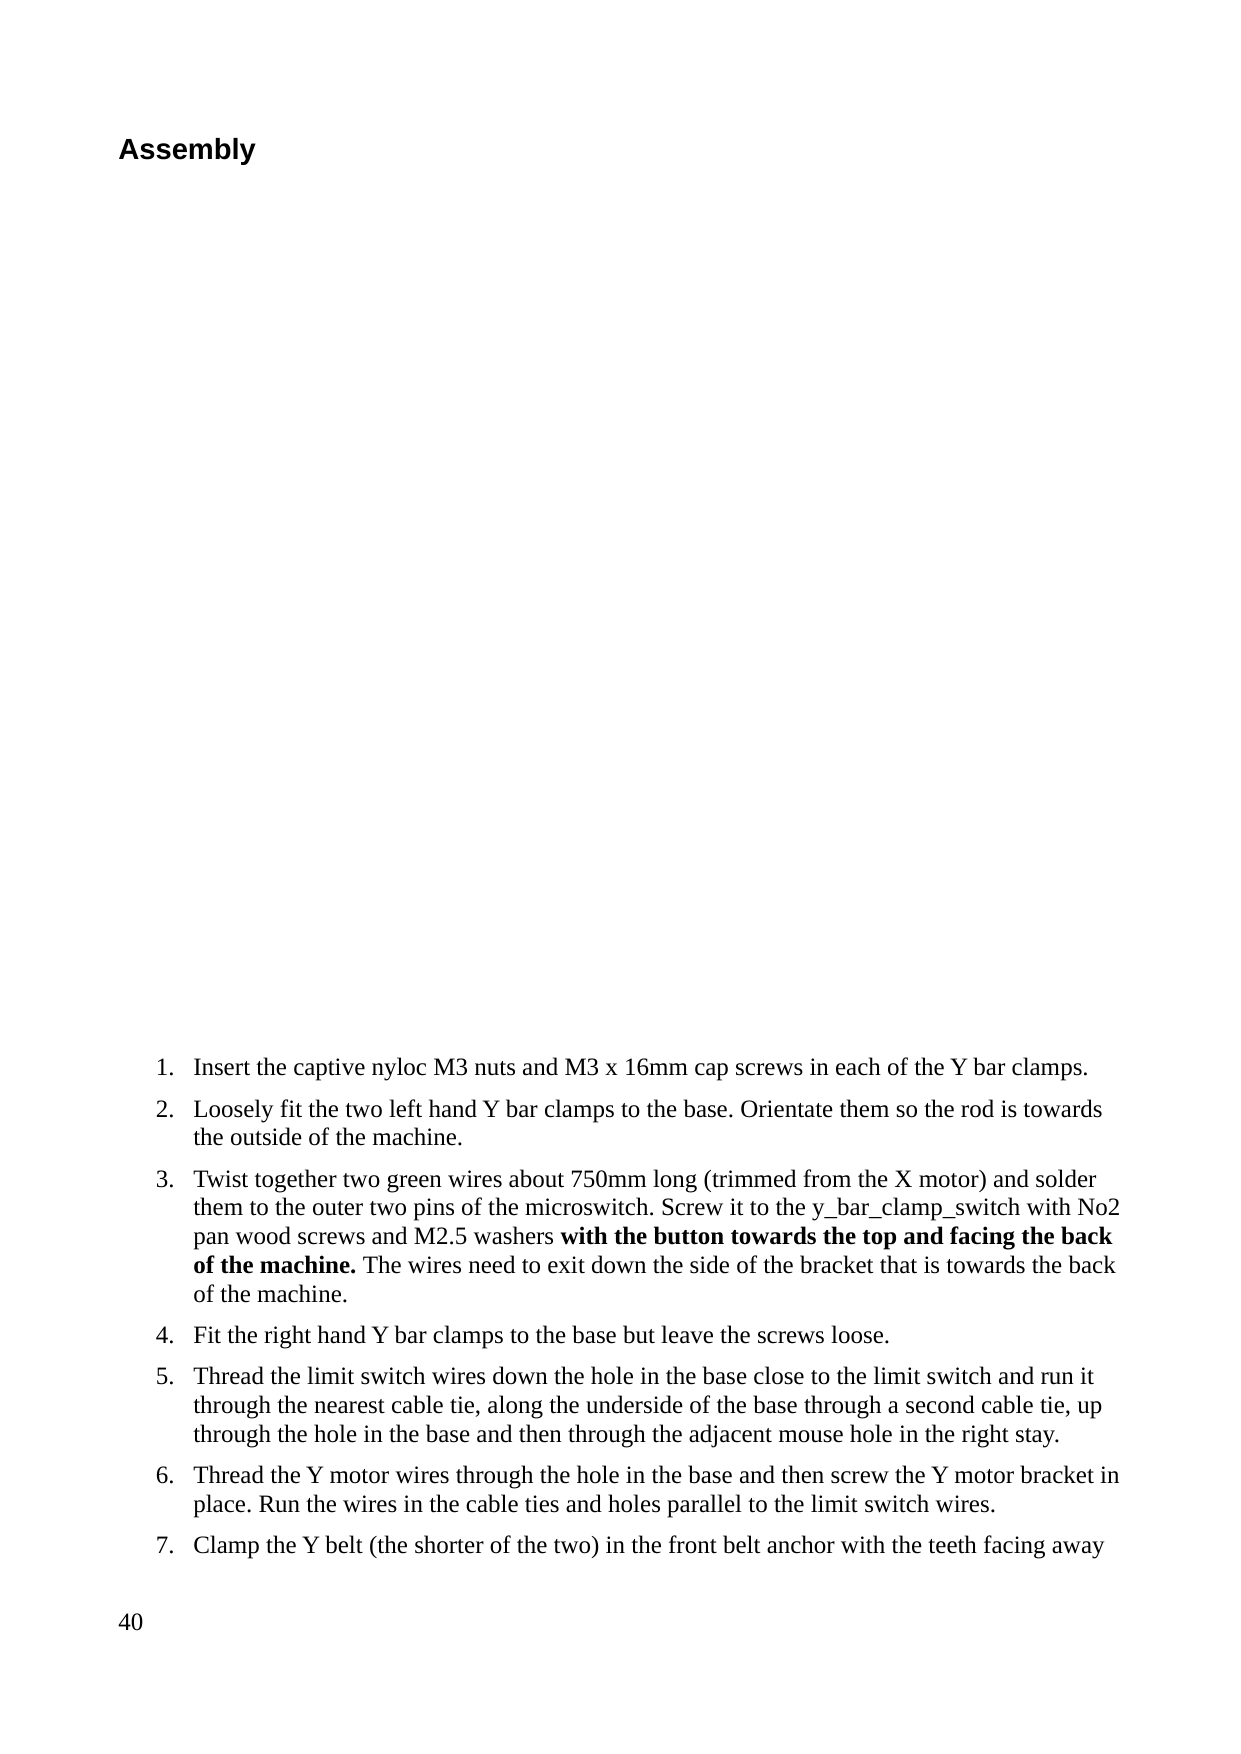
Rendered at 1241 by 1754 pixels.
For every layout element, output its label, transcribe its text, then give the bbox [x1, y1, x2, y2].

list Loosely fit the two left hand Y bar clamps to the base. Orientate them so the rod is towards the outside of the machine. [156, 1094, 1122, 1151]
list Twist together two green wires about 750mm long (trimmed from the X motor) and solder them to the outer two pins of the microswitch. Screw it to the y_bar_clamp_switch with No2 pan wood screws and M2.5 washers with the button towards the top and facing the back of the machine. The wires need to exit down the side of the bracket that is towards the back of the machine. [156, 1164, 1122, 1307]
subtitle Assembly [118, 132, 1122, 165]
list Insert the captive nyloc M3 nuts and M3 x 16mm cap screws in each of the Y bar clamps. [156, 1052, 1122, 1081]
list Fit the right hand Y bar clamps to the base but leave the screws loose. [156, 1320, 1122, 1349]
list Thread the limit switch wires down the hole in the base close to the limit switch and run it through the nearest cable tie, along the underside of the base through a second cable tie, up through the hole in the base and then through the adjacent mouse hole in the right stay. [156, 1361, 1122, 1447]
list Clamp the Y belt (the shorter of the two) in the front belt anchor with the teeth facing away [156, 1530, 1122, 1559]
list Thread the Y motor wires through the hole in the base and then screw the Y motor bracket in place. Run the wires in the cable ties and holes parallel to the limit switch wires. [156, 1460, 1122, 1517]
